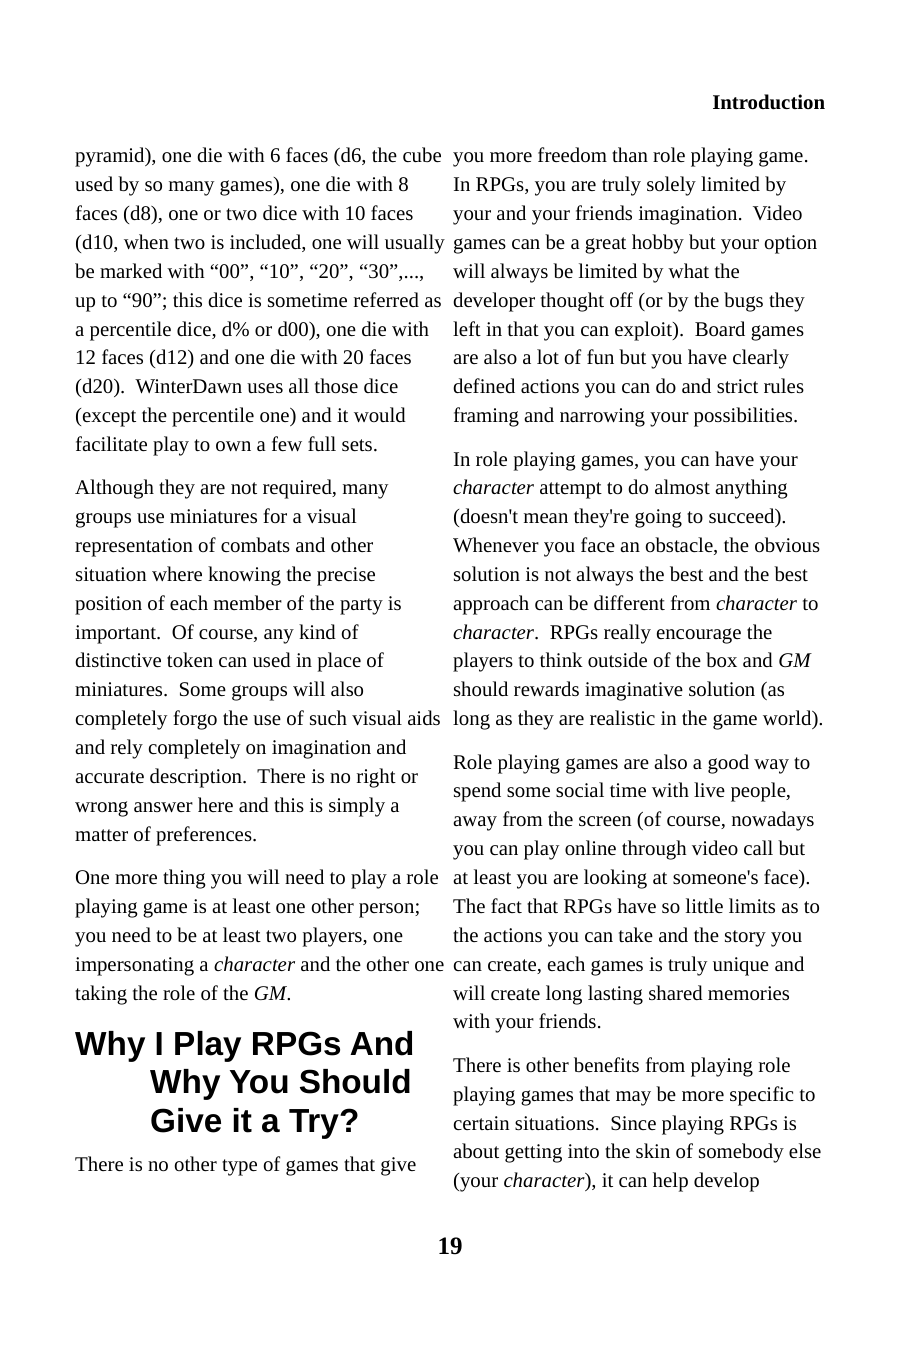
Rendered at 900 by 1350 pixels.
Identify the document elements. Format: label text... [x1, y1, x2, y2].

text There is no other type of games that give [75, 1152, 447, 1176]
text There is other benefits from playing role playing games that may be more specific to certain situations. Since playing RPGs is about getting into the skin of somebody else (your character), it can help develop [453, 1053, 825, 1192]
subtitle Why I Play RPGs And Why You Should Give it a Try? [75, 1024, 447, 1139]
text you more freedom than role playing game. In RPGs, you are truly solely limited by your and your friends imagination. Video games can be a great hobby but your option will always be limited by what the developer thought off (or by the bugs they left in that you can exploit). Board games are also a lot of fun but you have clearly defined actions you can do and strict rules framing and narrowing your possibilities. [453, 143, 825, 427]
text Although they are not required, many groups use miniatures for a visual representation of combats and other situation where knowing the precise position of each member of the party is important. Of course, any kind of distinctive token can used in place of miniatures. Some groups will also completely forgo the use of such visual aids and rely completely on imagination and accurate description. There is no right or wrong answer here and this is simply a matter of preferences. [75, 475, 447, 846]
text In role playing games, you can have your character attempt to do almost anything (doesn't mean they're going to succeed). Whenever you face an obstacle, the obvious solution is not always the best and the best approach can be different from character to character. RPGs really encourage the players to think outside of the box and GM should rewards imaginative solution (as long as they are realistic in the game world). [453, 446, 825, 730]
text Role playing games are also a good way to spend some social time with live people, away from the screen (of course, nowadays you can play online through video call but at least you are looking at someone's face). The fact that RPGs have so little limits as to the actions you can take and the story you can create, each games is truly unique and will create long lasting shared memories with your friends. [453, 749, 825, 1033]
text One more thing you will need to play a role playing game is at least one other person; you need to be at least two players, one impersonating a character and the other one taking the role of the GM. [75, 865, 447, 1004]
text pyramid), one die with 6 faces (d6, the cube used by so many games), one die with 8 faces (d8), one or two dice with 10 faces (d10, when two is included, one will usually be marked with “00”, “10”, “20”, “30”,..., up to “90”; this dice is sometime referred as a percentile dice, d% or d00), one die with 12 faces (d12) and one die with 20 faces (d20). WinterDawn uses all those dice (except the percentile one) and it would facilitate play to own a few full sets. [75, 143, 447, 456]
